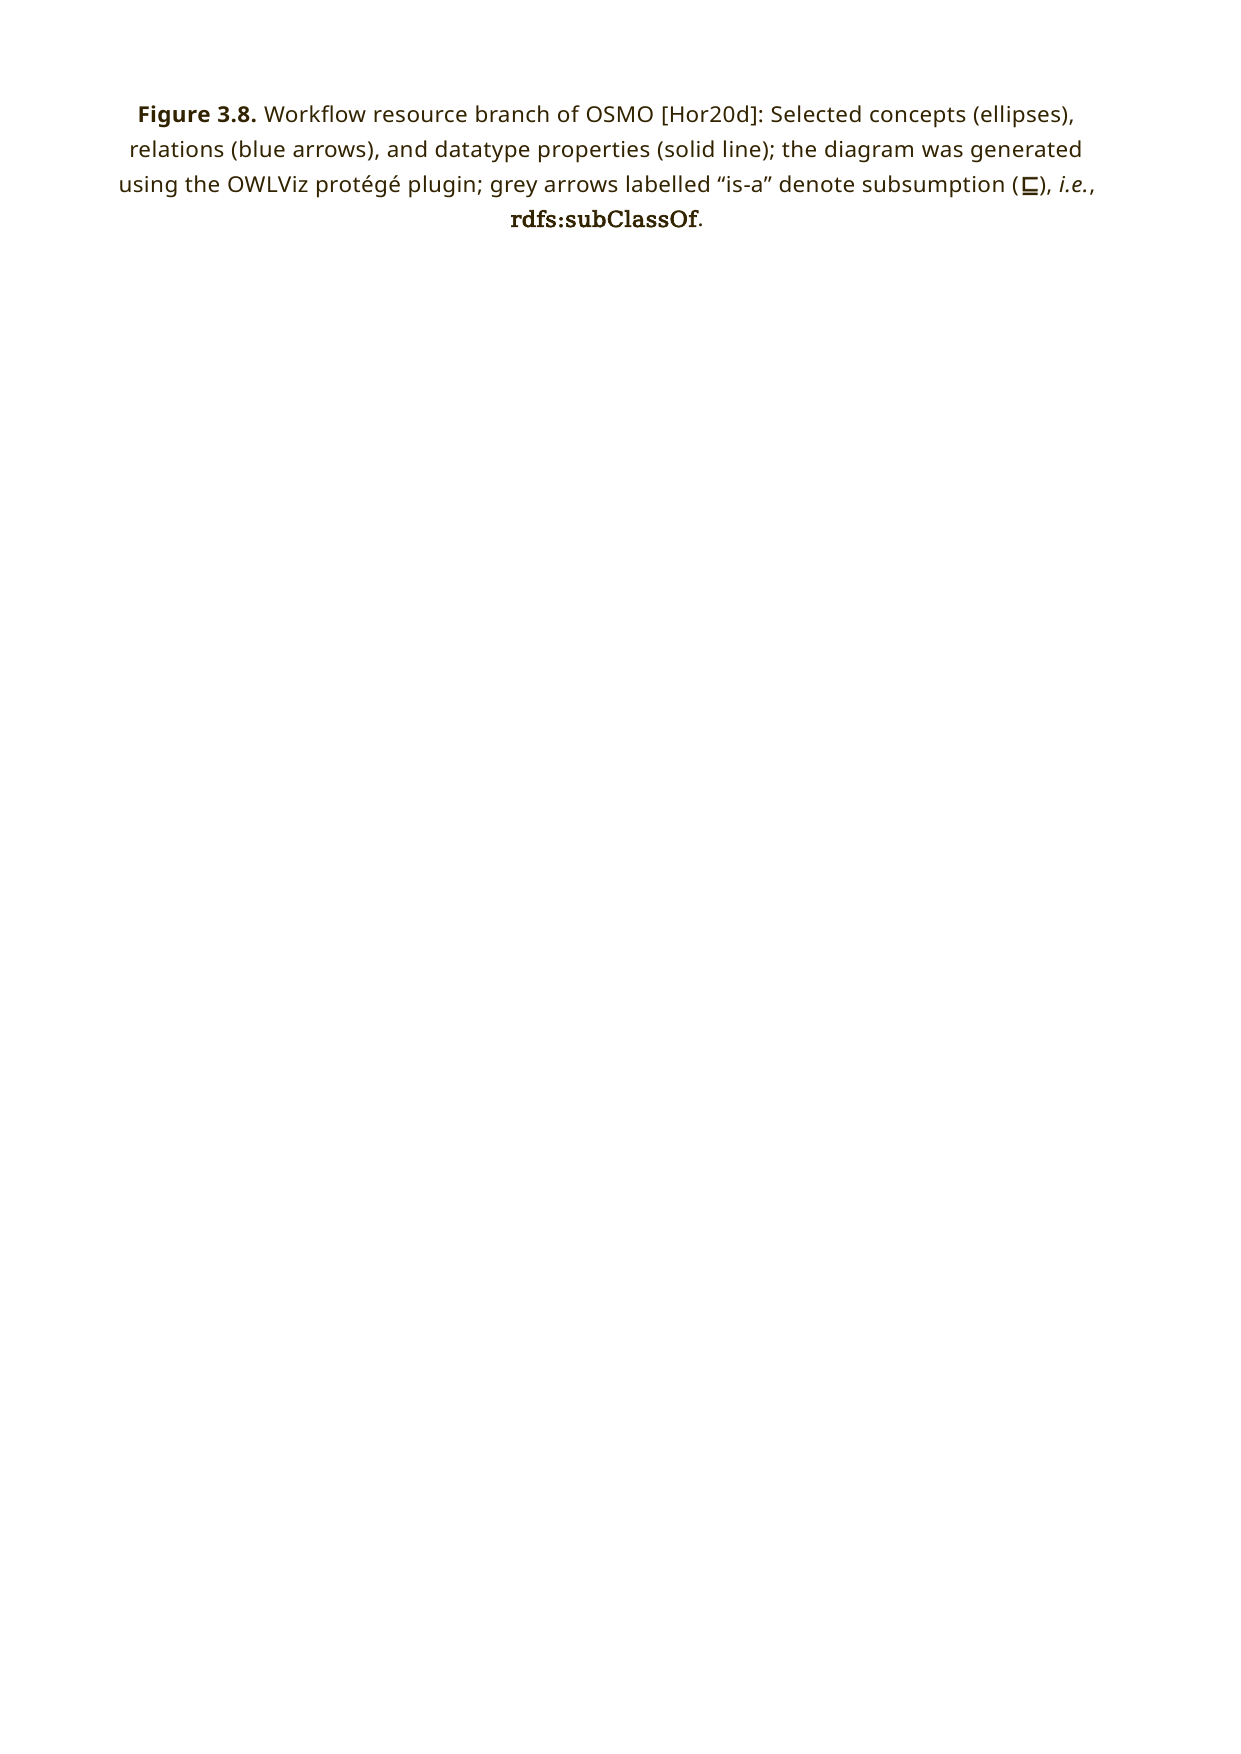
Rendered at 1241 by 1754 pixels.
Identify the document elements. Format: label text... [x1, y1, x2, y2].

text Figure 3.8. Workflow resource branch of OSMO [Hor20d]: Selected concepts (ellipses), relations (blue arrows), and datatype properties (solid line); the diagram was generated using the OWLViz protégé plugin; grey arrows labelled “is-a” denote subsumption (⊑), i.e., rdfs:subClassOf. [99, 99, 1114, 233]
